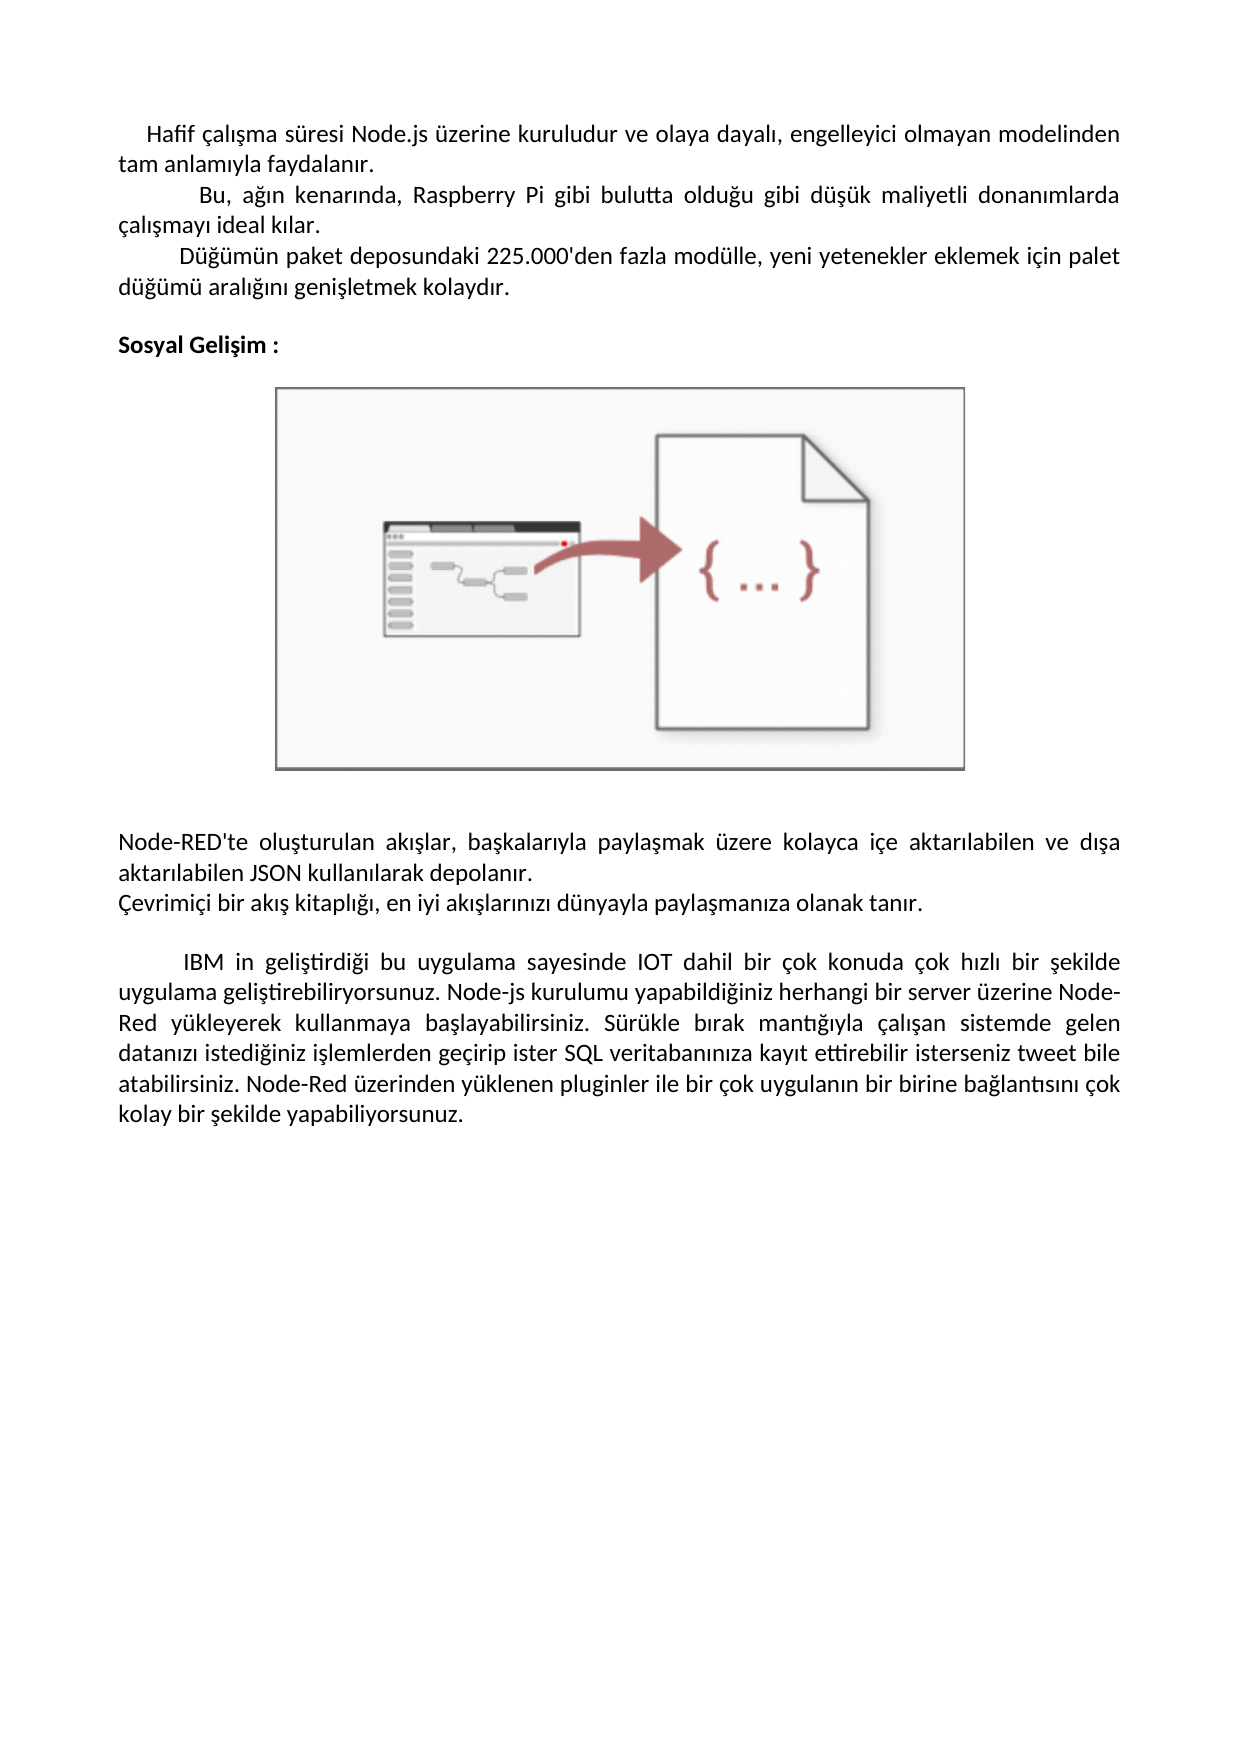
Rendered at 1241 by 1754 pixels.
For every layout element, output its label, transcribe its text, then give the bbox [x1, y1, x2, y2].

text Bu, ağın kenarında, Raspberry Pi gibi bulutta olduğu gibi düşük maliyetli donanımlarda çalışmayı ideal kılar. [118, 179, 1122, 240]
text Node-RED'te oluşturulan akışlar, başkalarıyla paylaşmak üzere kolayca içe aktarılabilen ve dışa aktarılabilen JSON kullanılarak depolanır. [118, 826, 1122, 887]
text IBM in geliştirdiği bu uygulama sayesinde IOT dahil bir çok konuda çok hızlı bir şekilde uygulama geliştirebiliryorsunuz. Node-js kurulumu yapabildiğiniz herhangi bir server üzerine Node-Red yükleyerek kullanmaya başlayabilirsiniz. Sürükle bırak mantığıyla çalışan sistemde gelen datanızı istediğiniz işlemlerden geçirip ister SQL veritabanınıza kayıt ettirebilir isterseniz tweet bile atabilirsiniz. Node-Red üzerinden yüklenen pluginler ile bir çok uygulanın bir birine bağlantısını çok kolay bir şekilde yapabiliyorsunuz. [118, 946, 1122, 1129]
text Düğümün paket deposundaki 225.000'den fazla modülle, yeni yetenekler eklemek için palet düğümü aralığını genişletmek kolaydır. [118, 240, 1122, 301]
text Sosyal Gelişim : [118, 329, 1122, 360]
text Hafif çalışma süresi Node.js üzerine kuruludur ve olaya dayalı, engelleyici olmayan modelinden tam anlamıyla faydalanır. [118, 118, 1122, 179]
text Çevrimiçi bir akış kitaplığı, en iyi akışlarınızı dünyayla paylaşmanıza olanak tanır. [118, 887, 1122, 918]
